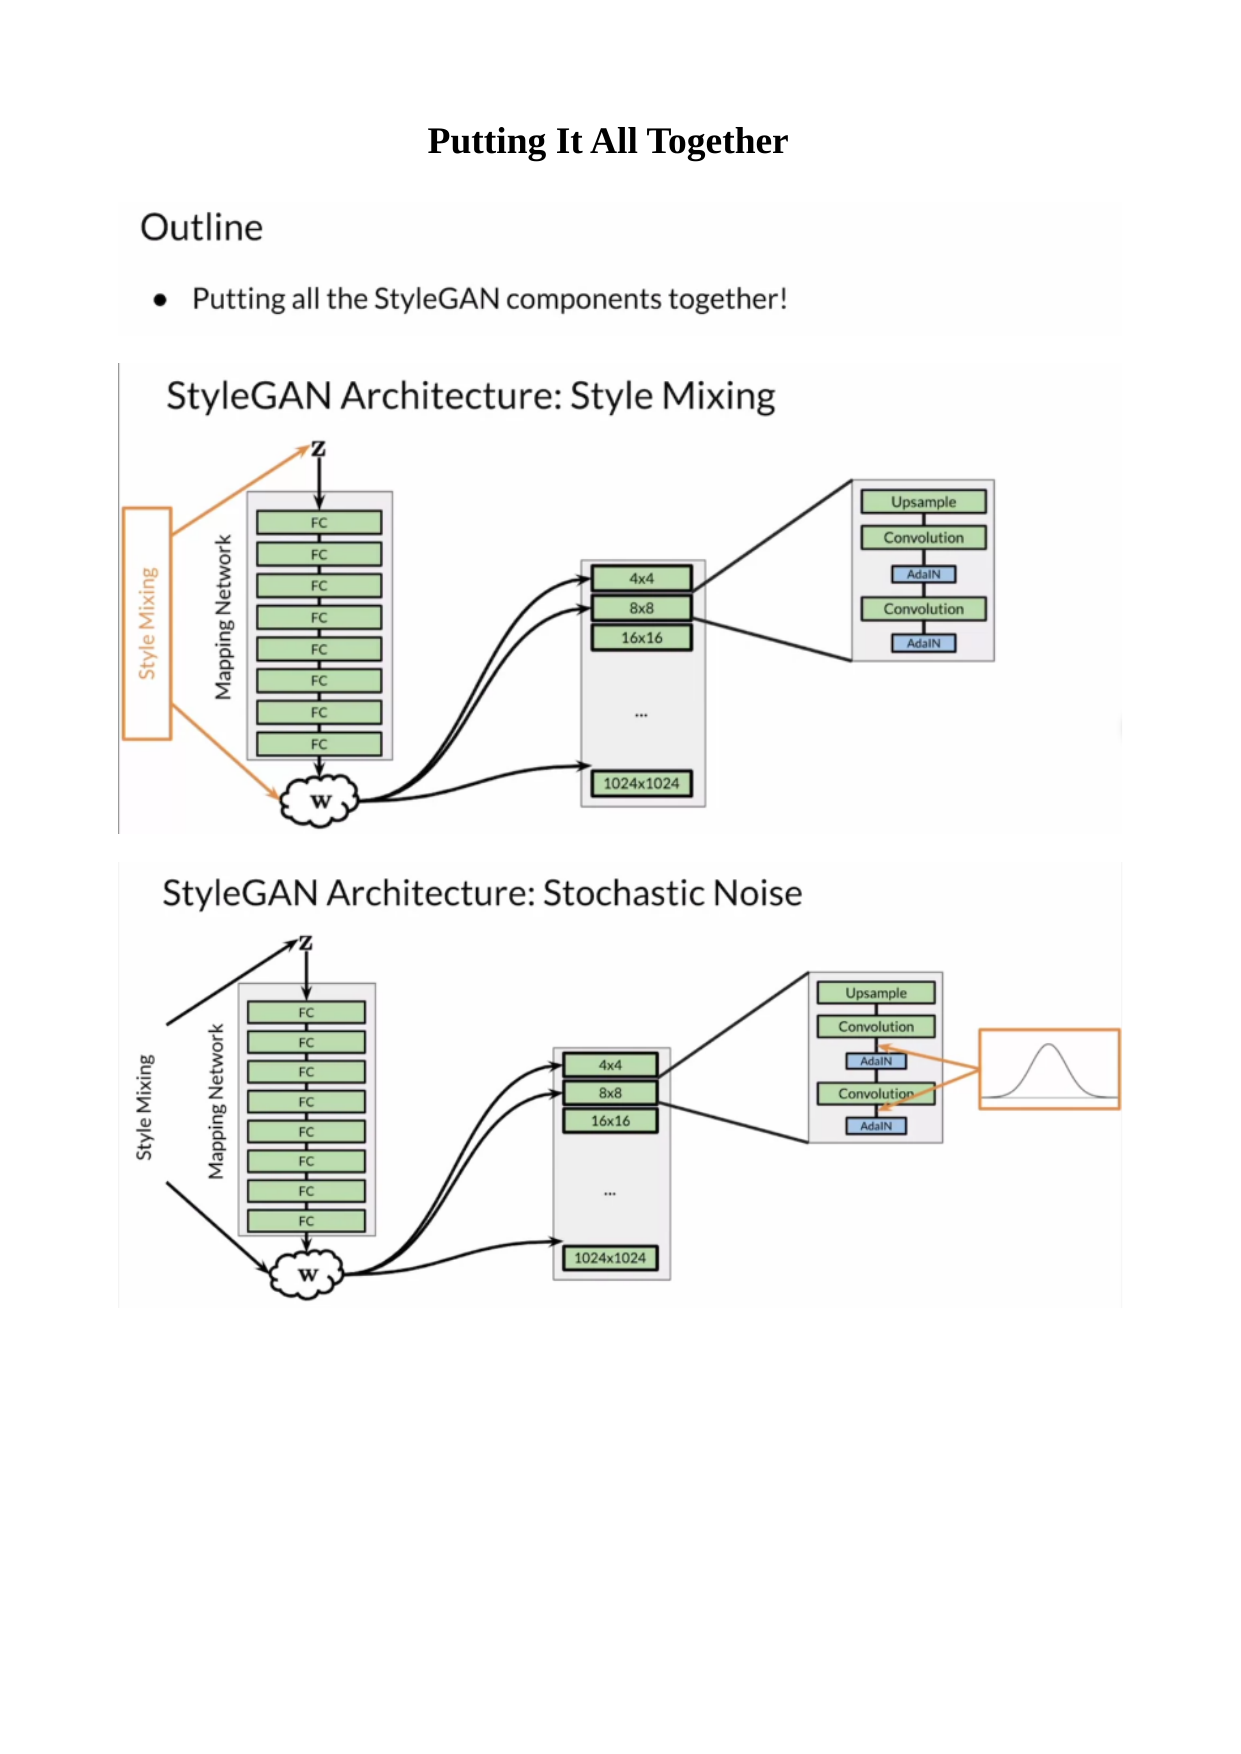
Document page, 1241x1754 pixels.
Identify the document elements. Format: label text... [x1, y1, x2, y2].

subtitle Putting It All Together [118, 118, 1122, 161]
picture [118, 202, 1123, 336]
picture [118, 363, 1123, 834]
picture [118, 862, 1123, 1308]
